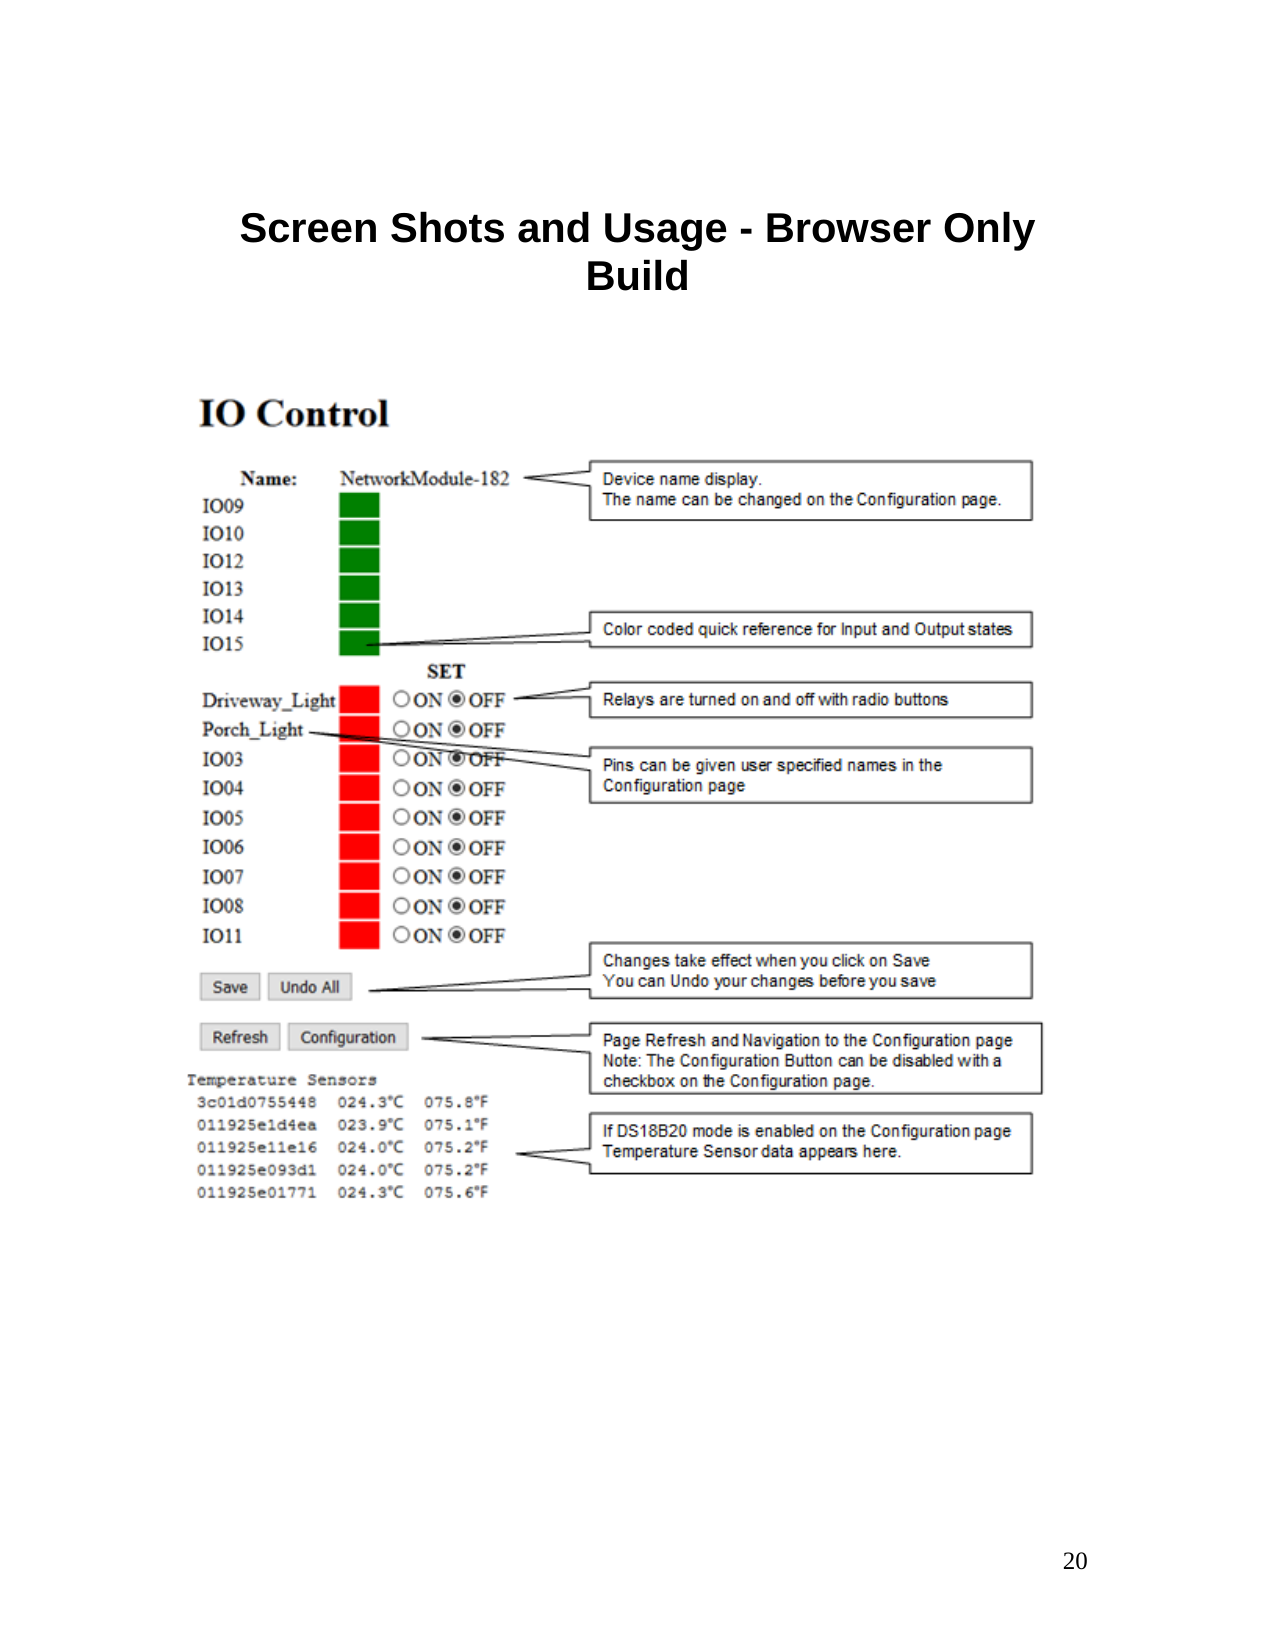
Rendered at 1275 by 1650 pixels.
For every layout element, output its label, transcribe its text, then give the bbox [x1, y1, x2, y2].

picture [187, 382, 1060, 1220]
subtitle Screen Shots and Usage - Browser Only Build [187, 204, 1087, 299]
